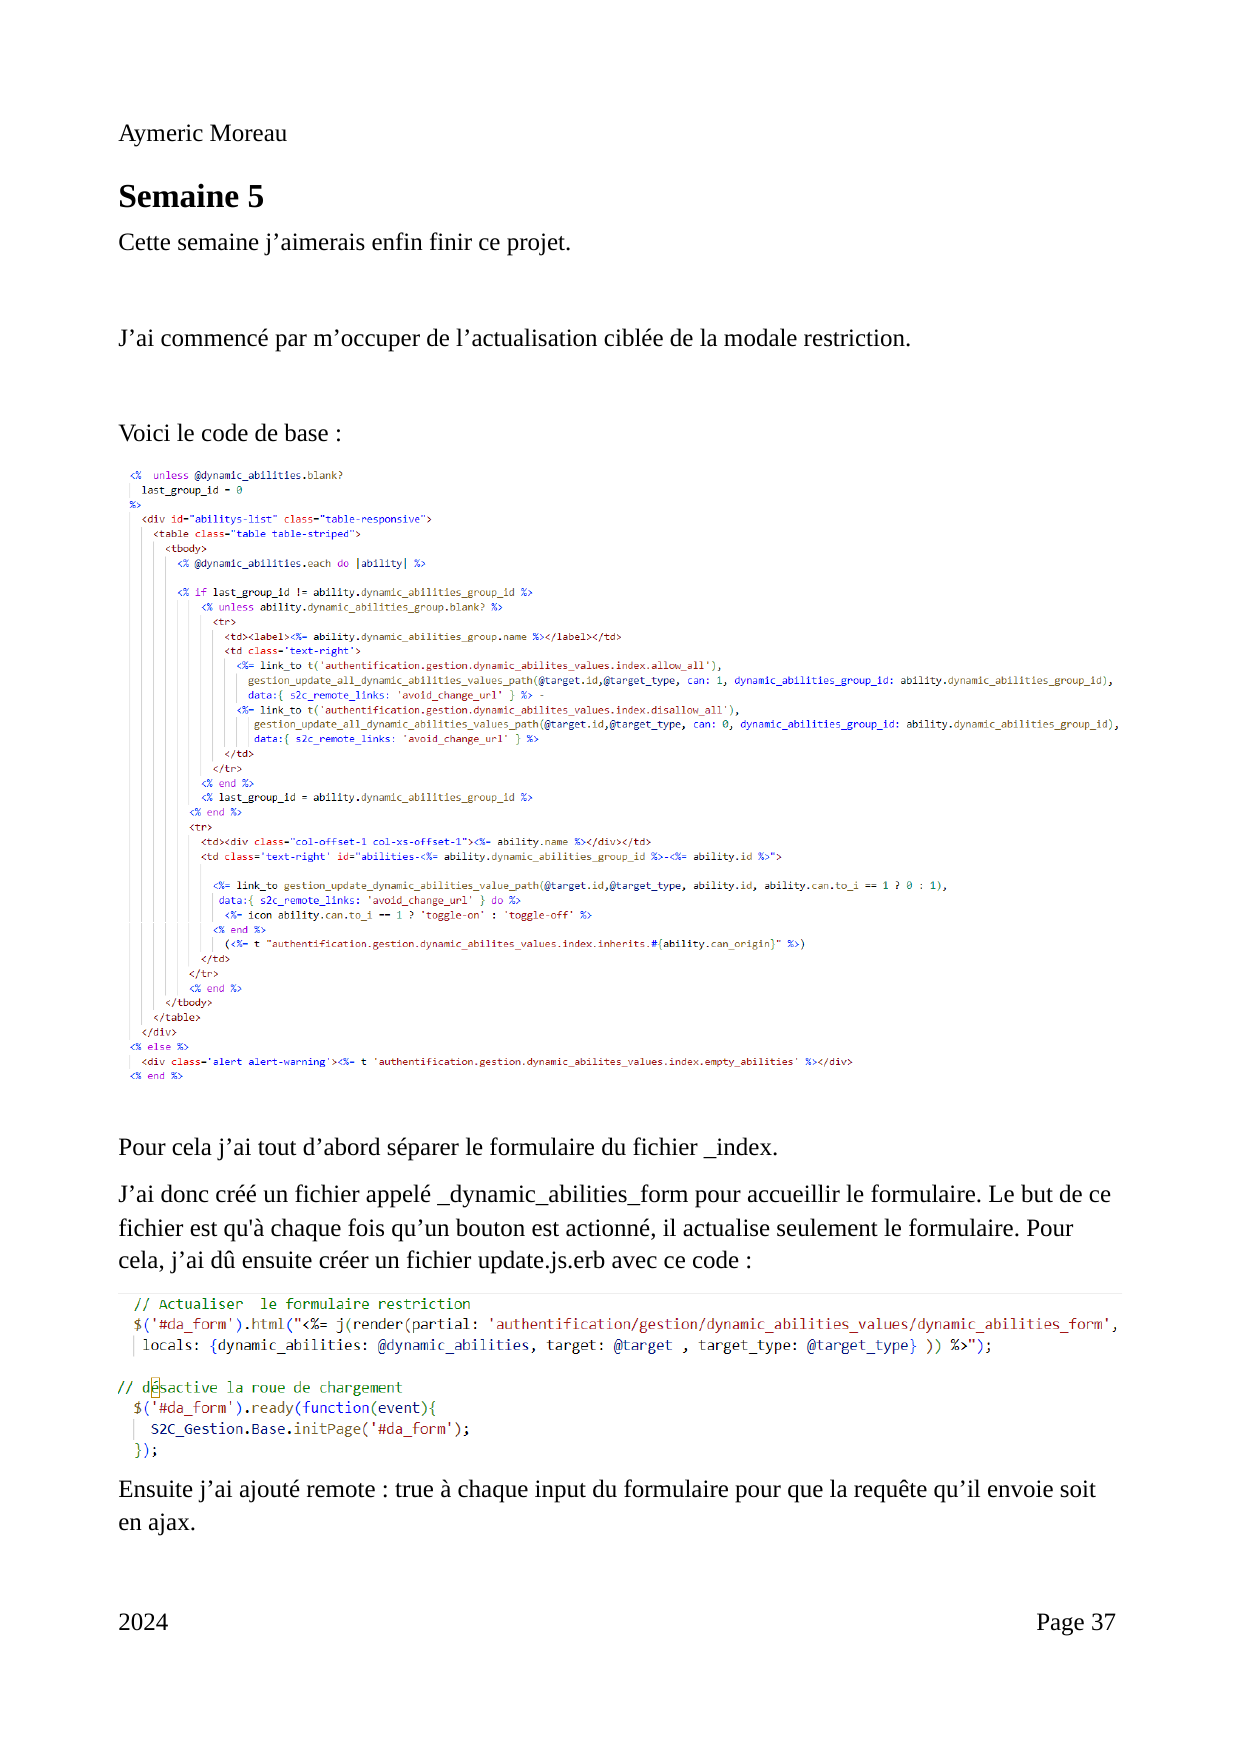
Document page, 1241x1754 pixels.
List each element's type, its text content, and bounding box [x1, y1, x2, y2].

picture [118, 1293, 1123, 1470]
text J’ai commencé par m’occuper de l’actualisation ciblée de la modale restriction. [118, 323, 1122, 351]
text Ensuite j’ai ajouté remote : true à chaque input du formulaire pour que la requête qu’il envoie soit en ajax. [118, 1470, 1122, 1536]
subtitle Semaine 5 [118, 176, 1122, 215]
picture [118, 465, 1123, 1081]
text Cette semaine j’aimerais enfin finir ce projet. [118, 227, 1122, 256]
text Voici le code de base : [118, 418, 1122, 447]
text J’ai donc créé un fichier appelé _dynamic_abilities_form pour accueillir le formulaire. Le but de ce fichier est qu'à chaque fois qu’un bouton est actionné, il actualise seulement le formulaire. Pour cela, j’ai dû ensuite créer un fichier update.js.erb avec ce code : [118, 1179, 1122, 1274]
text Pour cela j’ai tout d’abord séparer le formulaire du fichier _index. [118, 1132, 1122, 1161]
